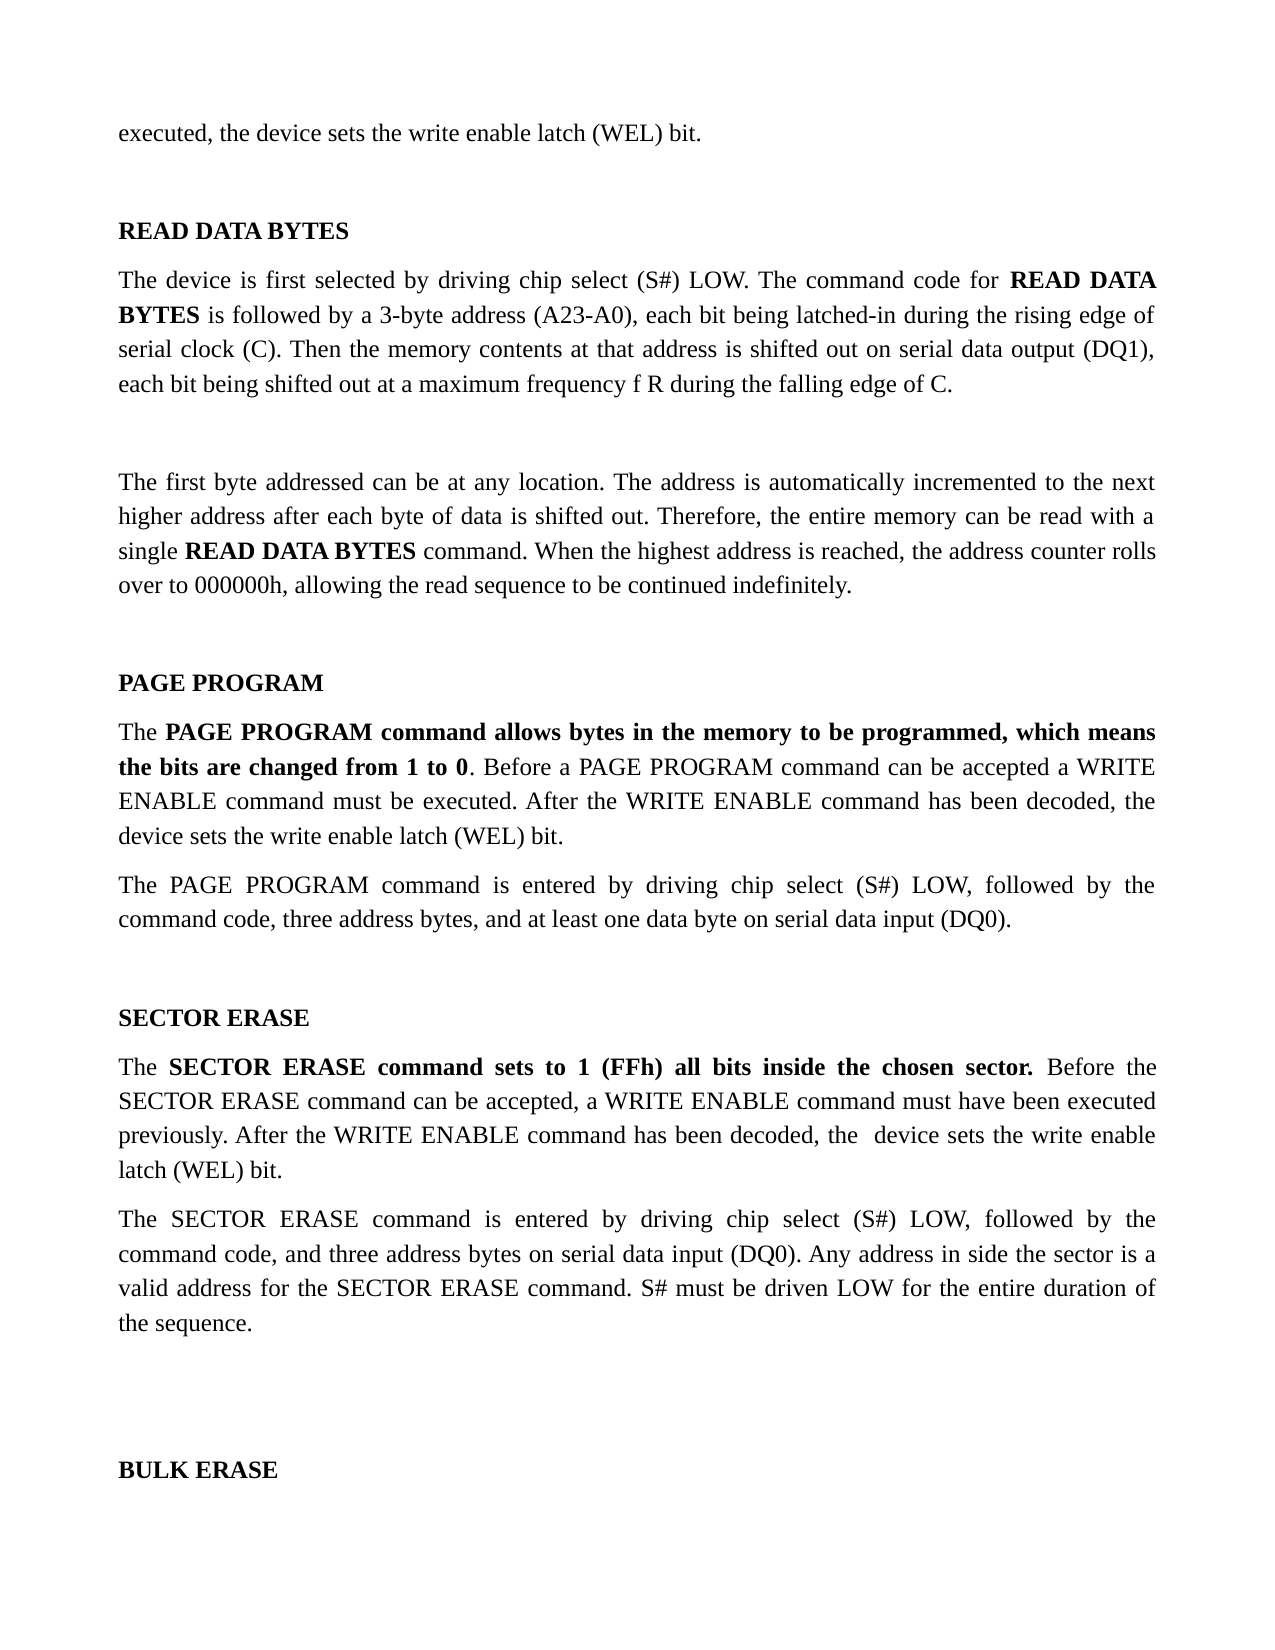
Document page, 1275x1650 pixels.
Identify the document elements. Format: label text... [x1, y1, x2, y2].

text The PAGE PROGRAM command is entered by driving chip select (S#) LOW, followed by the command code, three address bytes, and at least one data byte on serial data input (DQ0). [118, 870, 1157, 933]
text SECTOR ERASE [118, 1003, 1157, 1031]
text executed, the device sets the write enable latch (WEL) bit. [118, 118, 1157, 147]
text The device is first selected by driving chip select (S#) LOW. The command code for READ DATA BYTES is followed by a 3-byte address (A23-A0), each bit being latched-in during the rising edge of serial clock (C). Then the memory contents at that address is shifted out on serial data output (DQ1), each bit being shifted out at a maximum frequency f R during the falling edge of C. [118, 265, 1157, 397]
text The first byte addressed can be at any location. The address is automatically incremented to the next higher address after each byte of data is shifted out. Therefore, the entire memory can be read with a single READ DATA BYTES command. When the highest address is reached, the address counter rolls over to 000000h, allowing the read sequence to be continued indefinitely. [118, 467, 1157, 599]
text READ DATA BYTES [118, 216, 1157, 245]
text PAGE PROGRAM [118, 668, 1157, 697]
text The SECTOR ERASE command is entered by driving chip select (S#) LOW, followed by the command code, and three address bytes on serial data input (DQ0). Any address in side the sector is a valid address for the SECTOR ERASE command. S# must be driven LOW for the entire duration of the sequence. [118, 1204, 1157, 1336]
text BULK ERASE [118, 1455, 1157, 1483]
text The SECTOR ERASE command sets to 1 (FFh) all bits inside the chosen sector. Before the SECTOR ERASE command can be accepted, a WRITE ENABLE command must have been executed previously. After the WRITE ENABLE command has been decoded, the device sets the write enable latch (WEL) bit. [118, 1052, 1157, 1184]
text The PAGE PROGRAM command allows bytes in the memory to be programmed, which means the bits are changed from 1 to 0. Before a PAGE PROGRAM command can be accepted a WRITE ENABLE command must be executed. After the WRITE ENABLE command has been decoded, the device sets the write enable latch (WEL) bit. [118, 717, 1157, 850]
